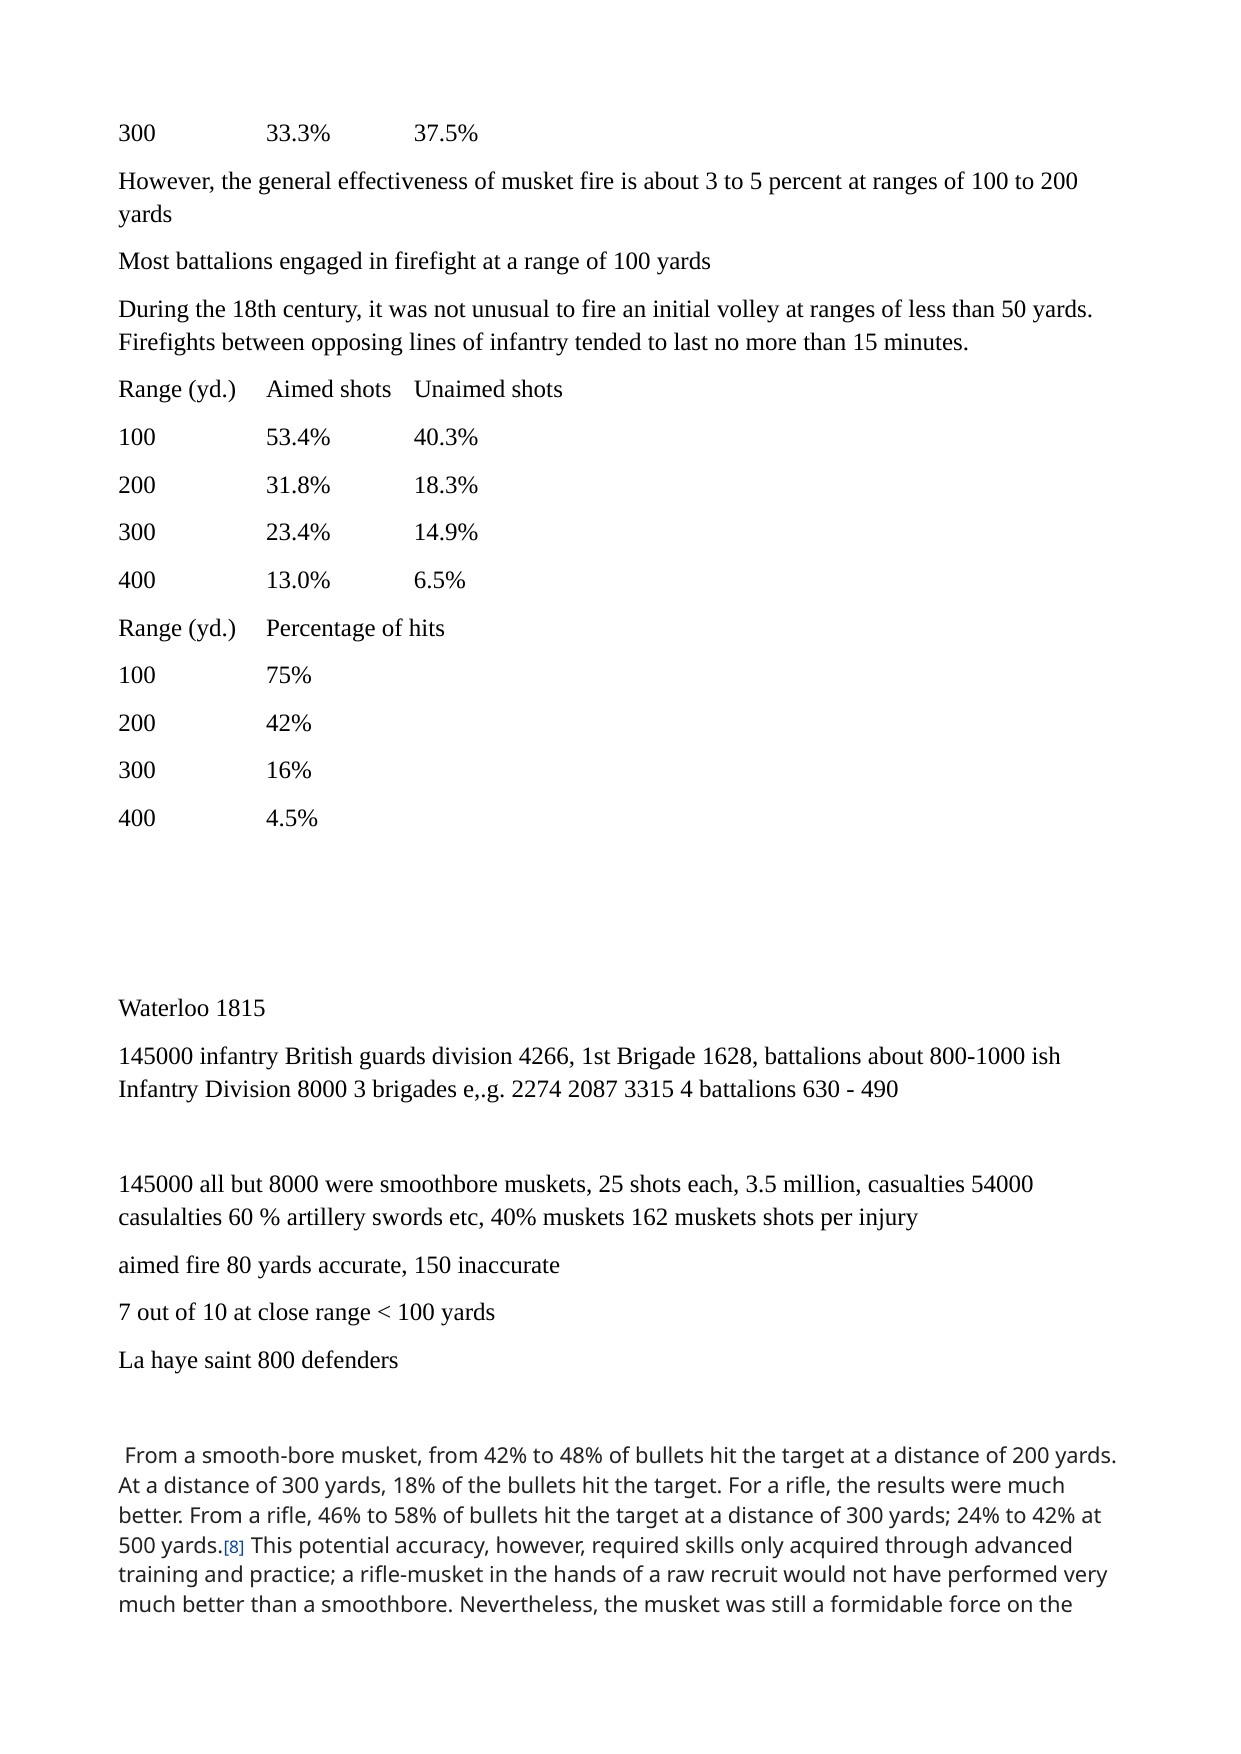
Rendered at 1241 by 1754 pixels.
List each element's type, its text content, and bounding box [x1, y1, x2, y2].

text aimed fire 80 yards accurate, 150 inaccurate [118, 1250, 1122, 1279]
text La haye saint 800 defenders [118, 1345, 1122, 1374]
text 200 31.8% 18.3% [118, 470, 1122, 498]
text 200 42% [118, 708, 1122, 737]
text 400 13.0% 6.5% [118, 565, 1122, 594]
text However, the general effectiveness of musket fire is about 3 to 5 percent at ranges of 100 to 200 yards [118, 166, 1122, 227]
text 300 23.4% 14.9% [118, 517, 1122, 546]
text During the 18th century, it was not unusual to fire an initial volley at ranges of less than 50 yards. Firefights between opposing lines of infantry tended to last no more than 15 minutes. [118, 294, 1122, 356]
text 300 33.3% 37.5% [118, 118, 1122, 147]
text 7 out of 10 at close range < 100 yards [118, 1297, 1122, 1326]
text 100 53.4% 40.3% [118, 422, 1122, 451]
text Range (yd.) Percentage of hits [118, 613, 1122, 641]
text Most battalions engaged in firefight at a range of 100 yards [118, 246, 1122, 275]
text Range (yd.) Aimed shots Unaimed shots [118, 374, 1122, 403]
text From a smooth-bore musket, from 42% to 48% of bullets hit the target at a distance of 200 yards. At a distance of 300 yards, 18% of the bullets hit the target. For a rifle, the results were much better. From a rifle, 46% to 58% of bullets hit the target at a distance of 300 yards; 24% to 42% at 500 yards.[8] This potential accuracy, however, required skills only acquired through advanced training and practice; a rifle-musket in the hands of a raw recruit would not have performed very much better than a smoothbore. Nevertheless, the musket was still a formidable force on the [118, 1440, 1122, 1619]
text Waterloo 1815 [118, 993, 1122, 1022]
text 145000 all but 8000 were smoothbore muskets, 25 shots each, 3.5 million, casualties 54000 casulalties 60 % artillery swords etc, 40% muskets 162 muskets shots per injury [118, 1169, 1122, 1231]
text 100 75% [118, 660, 1122, 689]
text 300 16% [118, 755, 1122, 784]
text 145000 infantry British guards division 4266, 1st Brigade 1628, battalions about 800-1000 ish Infantry Division 8000 3 brigades e,.g. 2274 2087 3315 4 battalions 630 - 490 [118, 1041, 1122, 1103]
text 400 4.5% [118, 803, 1122, 832]
